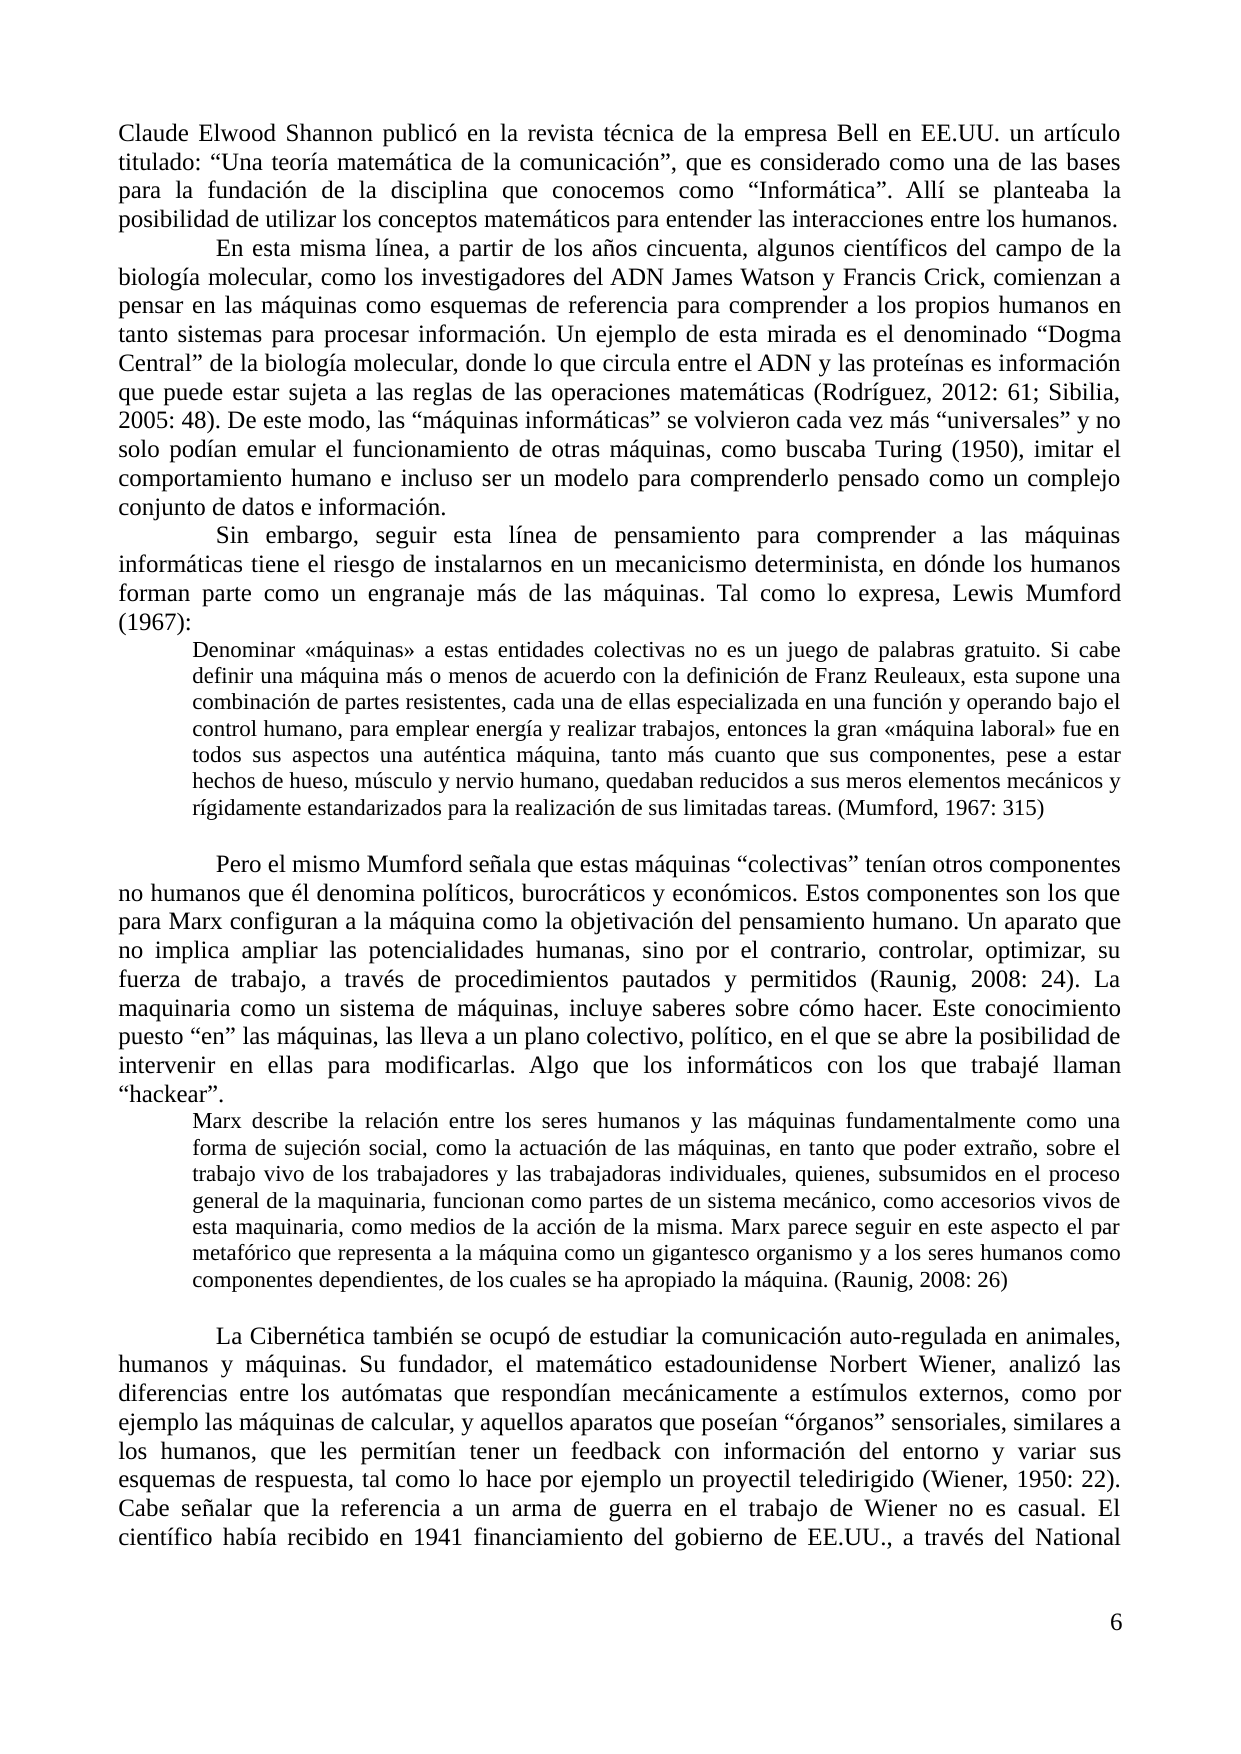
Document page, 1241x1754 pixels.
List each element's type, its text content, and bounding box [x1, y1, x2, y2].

text Marx describe la relación entre los seres humanos y las máquinas fundamentalmente como una forma de sujeción social, como la actuación de las máquinas, en tanto que poder extraño, sobre el trabajo vivo de los trabajadores y las trabajadoras individuales, quienes, subsumidos en el proceso general de la maquinaria, funcionan como partes de un sistema mecánico, como accesorios vivos de esta maquinaria, como medios de la acción de la misma. Marx parece seguir en este aspecto el par metafórico que representa a la máquina como un gigantesco organismo y a los seres humanos como componentes dependientes, de los cuales se ha apropiado la máquina. (Raunig, 2008: 26) [192, 1108, 1122, 1292]
text En esta misma línea, a partir de los años cincuenta, algunos científicos del campo de la biología molecular, como los investigadores del ADN James Watson y Francis Crick, comienzan a pensar en las máquinas como esquemas de referencia para comprender a los propios humanos en tanto sistemas para procesar información. Un ejemplo de esta mirada es el denominado “Dogma Central” de la biología molecular, donde lo que circula entre el ADN y las proteínas es información que puede estar sujeta a las reglas de las operaciones matemáticas (Rodríguez, 2012: 61; Sibilia, 2005: 48). De este modo, las “máquinas informáticas” se volvieron cada vez más “universales” y no solo podían emular el funcionamiento de otras máquinas, como buscaba Turing (1950), imitar el comportamiento humano e incluso ser un modelo para comprenderlo pensado como un complejo conjunto de datos e información. [118, 233, 1122, 521]
text La Cibernética también se ocupó de estudiar la comunicación auto-regulada en animales, humanos y máquinas. Su fundador, el matemático estadounidense Norbert Wiener, analizó las diferencias entre los autómatas que respondían mecánicamente a estímulos externos, como por ejemplo las máquinas de calcular, y aquellos aparatos que poseían “órganos” sensoriales, similares a los humanos, que les permitían tener un feedback con información del entorno y variar sus esquemas de respuesta, tal como lo hace por ejemplo un proyectil teledirigido (Wiener, 1950: 22). Cabe señalar que la referencia a un arma de guerra en el trabajo de Wiener no es casual. El científico había recibido en 1941 financiamiento del gobierno de EE.UU., a través del National [118, 1321, 1122, 1551]
text Denominar «máquinas» a estas entidades colectivas no es un juego de palabras gratuito. Si cabe definir una máquina más o menos de acuerdo con la definición de Franz Reuleaux, esta supone una combinación de partes resistentes, cada una de ellas especializada en una función y operando bajo el control humano, para emplear energía y realizar trabajos, entonces la gran «máquina laboral» fue en todos sus aspectos una auténtica máquina, tanto más cuanto que sus componentes, pese a estar hechos de hueso, músculo y nervio humano, quedaban reducidos a sus meros elementos mecánicos y rígidamente estandarizados para la realización de sus limitadas tareas. (Mumford, 1967: 315) [192, 636, 1122, 820]
text Claude Elwood Shannon publicó en la revista técnica de la empresa Bell en EE.UU. un artículo titulado: “Una teoría matemática de la comunicación”, que es considerado como una de las bases para la fundación de la disciplina que conocemos como “Informática”. Allí se planteaba la posibilidad de utilizar los conceptos matemáticos para entender las interacciones entre los humanos. [118, 118, 1122, 233]
text Pero el mismo Mumford señala que estas máquinas “colectivas” tenían otros componentes no humanos que él denomina políticos, burocráticos y económicos. Estos componentes son los que para Marx configuran a la máquina como la objetivación del pensamiento humano. Un aparato que no implica ampliar las potencialidades humanas, sino por el contrario, controlar, optimizar, su fuerza de trabajo, a través de procedimientos pautados y permitidos (Raunig, 2008: 24). La maquinaria como un sistema de máquinas, incluye saberes sobre cómo hacer. Este conocimiento puesto “en” las máquinas, las lleva a un plano colectivo, político, en el que se abre la posibilidad de intervenir en ellas para modificarlas. Algo que los informáticos con los que trabajé llaman “hackear”. [118, 849, 1122, 1108]
text Sin embargo, seguir esta línea de pensamiento para comprender a las máquinas informáticas tiene el riesgo de instalarnos en un mecanicismo determinista, en dónde los humanos forman parte como un engranaje más de las máquinas. Tal como lo expresa, Lewis Mumford (1967): [118, 521, 1122, 636]
